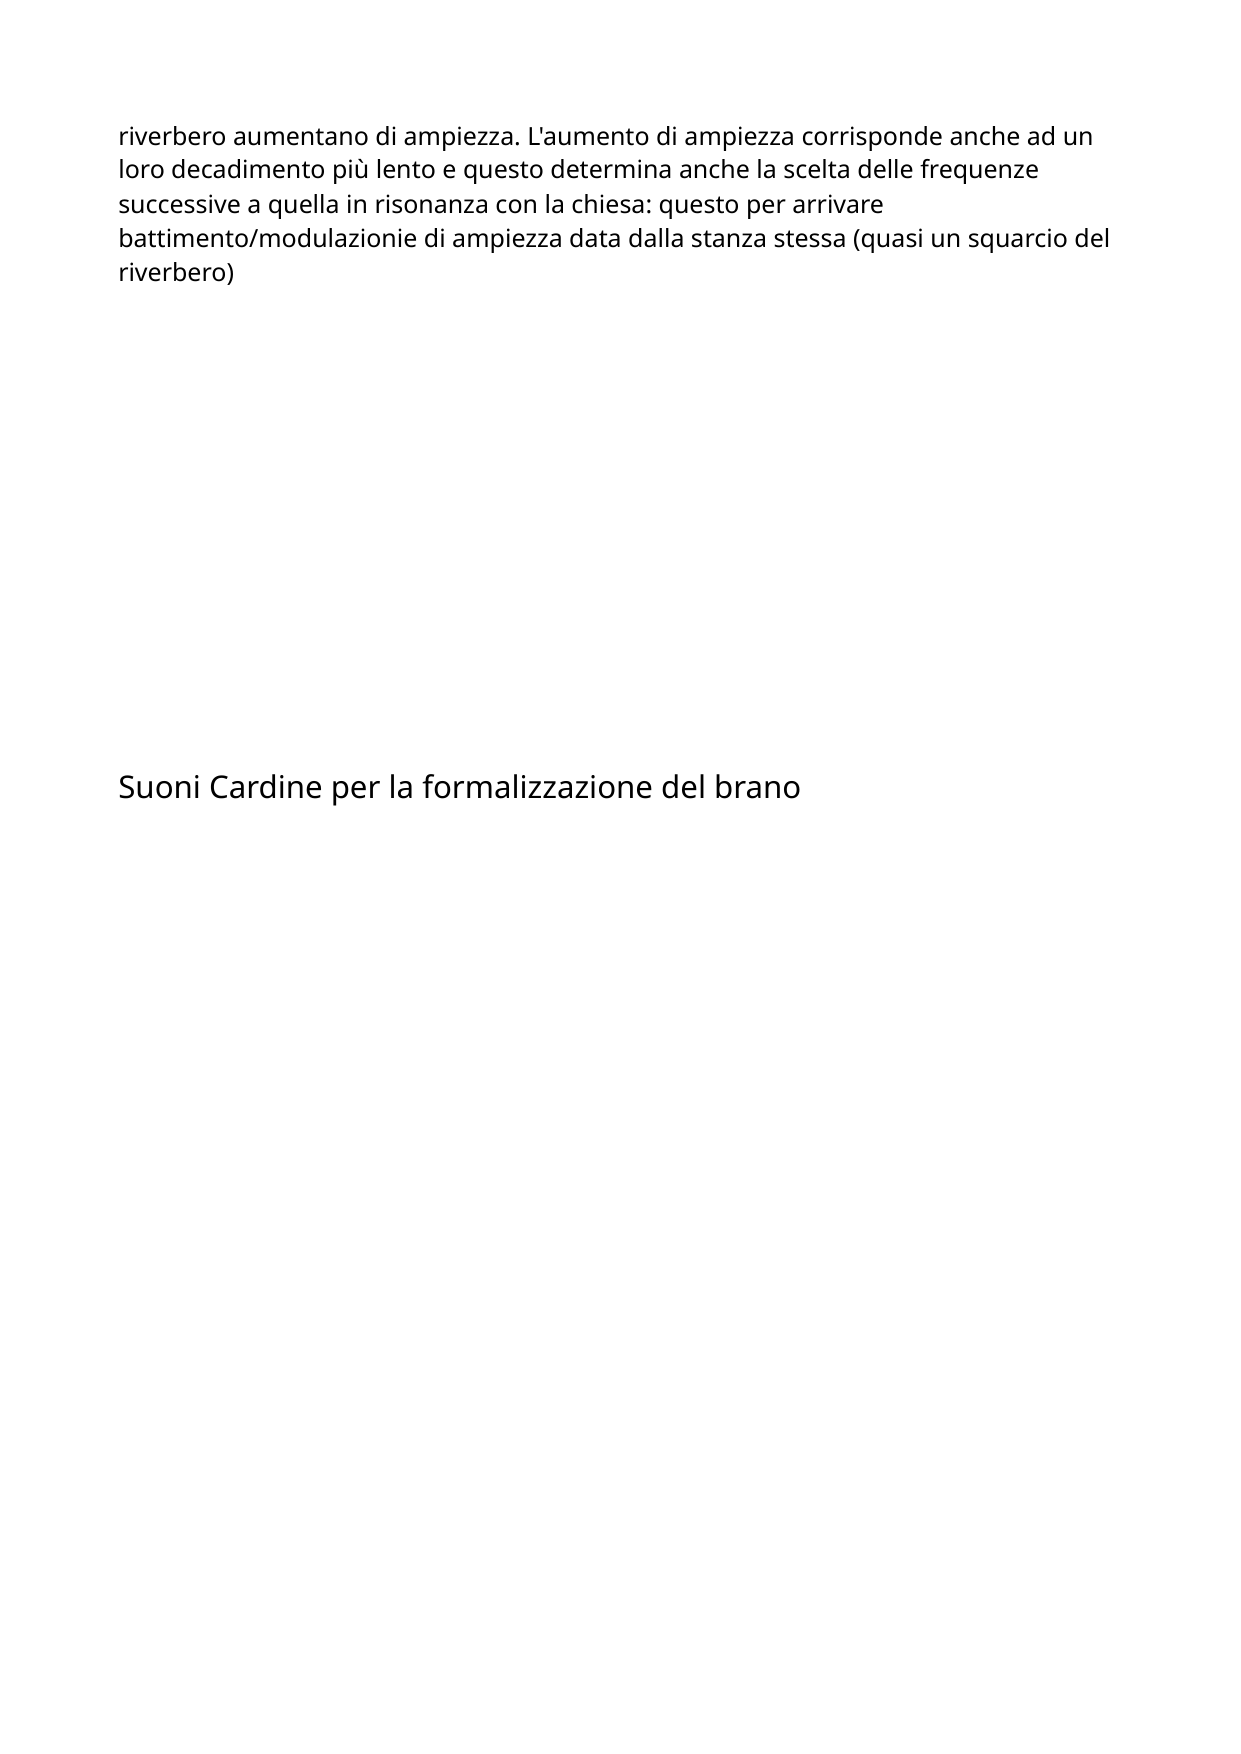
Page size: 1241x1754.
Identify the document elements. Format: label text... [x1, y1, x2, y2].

text Suoni Cardine per la formalizzazione del brano [118, 765, 1122, 808]
text riverbero aumentano di ampiezza. L'aumento di ampiezza corrisponde anche ad un loro decadimento più lento e questo determina anche la scelta delle frequenze successive a quella in risonanza con la chiesa: questo per arrivare battimento/modulazionie di ampiezza data dalla stanza stessa (quasi un squarcio del riverbero) [118, 118, 1122, 288]
